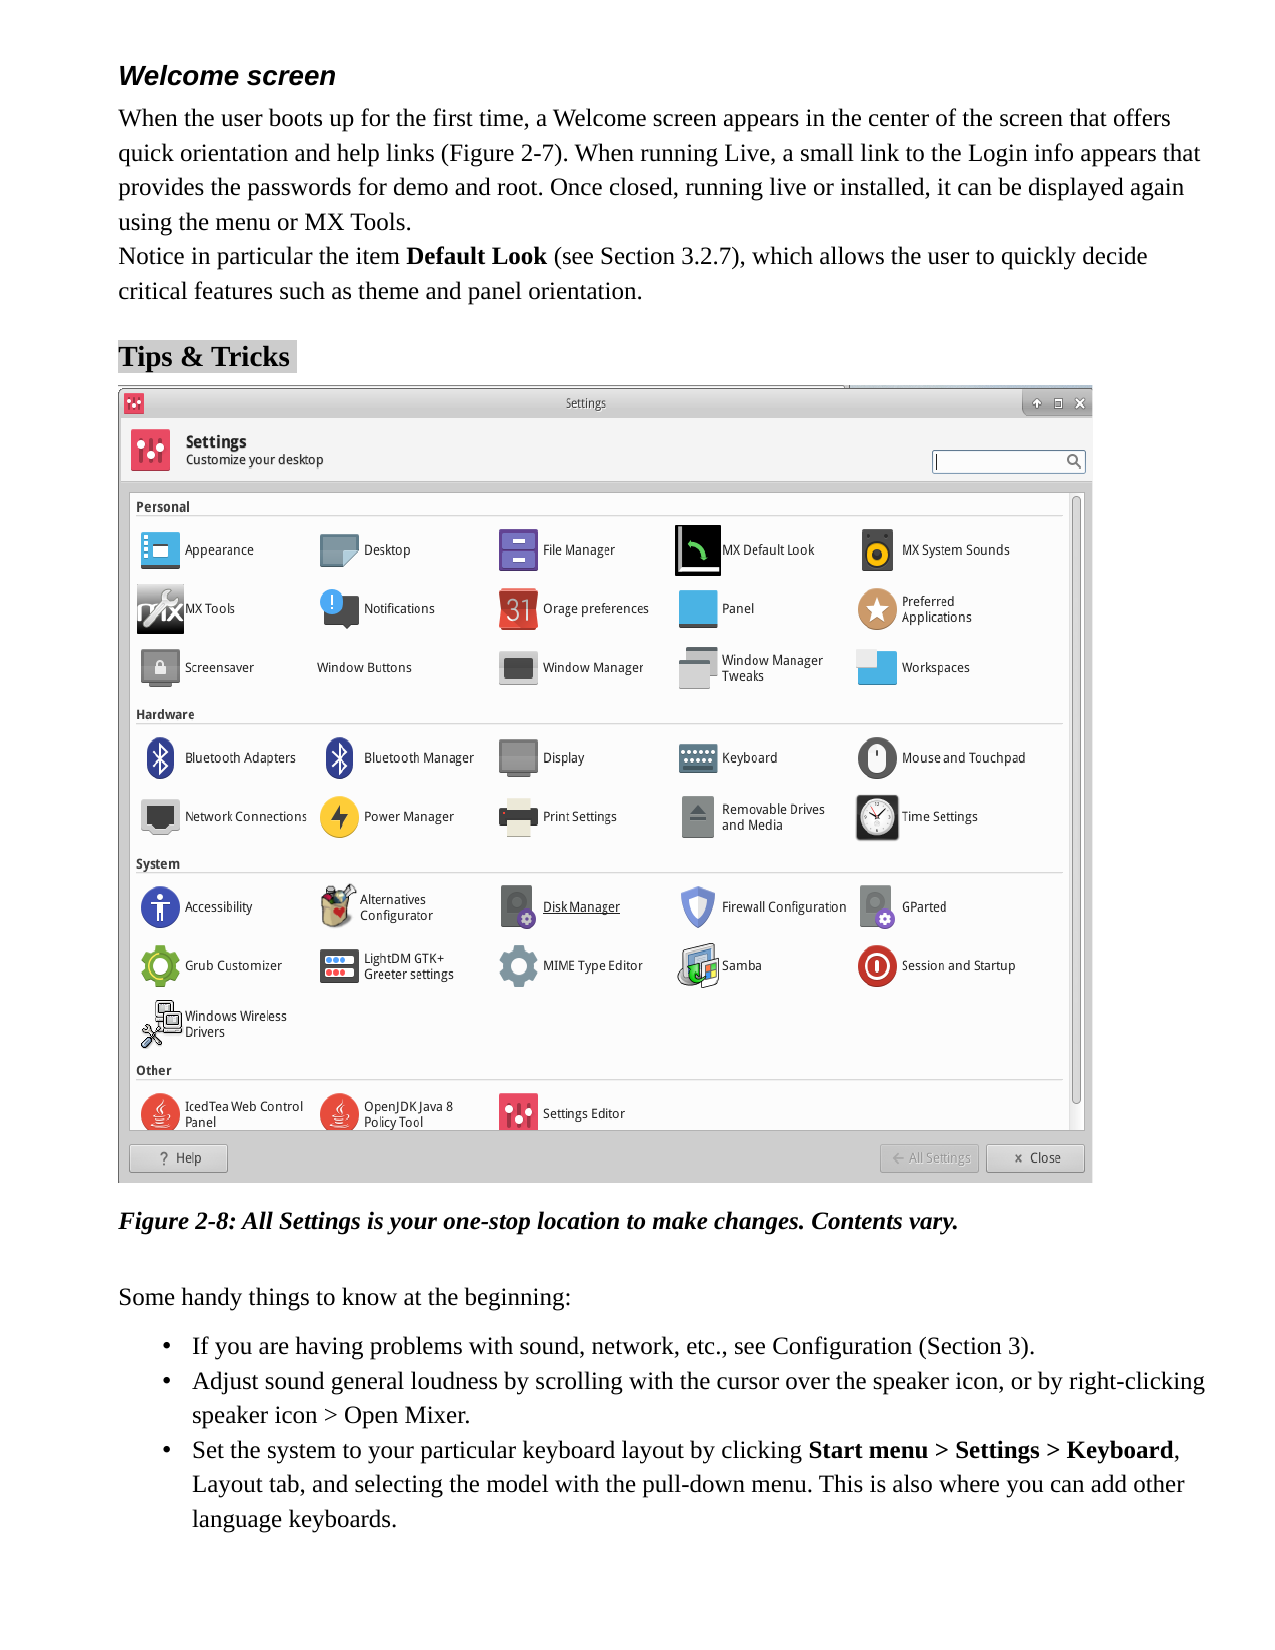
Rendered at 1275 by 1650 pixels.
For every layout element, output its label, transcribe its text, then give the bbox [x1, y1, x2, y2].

list Set the system to your particular keyboard layout by clicking Start menu > Settings > Keyboard, Layout tab, and selecting the model with the pull-down menu. This is also where you can add other language keyboards. [162, 1435, 1216, 1532]
text Notice in particular the item Default Look (see Section 3.2.7), which allows the user to quickly decide critical features such as theme and panel orientation. [118, 241, 1216, 304]
text Some handy things to know at the beginning: [118, 1282, 1216, 1311]
list If you are having problems with sound, network, etc., see Configuration (Section 3). [162, 1331, 1216, 1360]
list Adjust sound general loudness by scrolling with the cursor over the speaker icon, or by right-clicking speaker icon > Open Mixer. [162, 1366, 1216, 1429]
text When the user boots up for the first time, a Welcome screen appears in the center of the screen that offers quick orientation and help links (Figure 2-7). When running Live, a small link to the Login info appears that provides the passwords for demo and root. Once closed, running live or installed, it can be displayed again using the menu or MX Tools. [118, 103, 1216, 236]
picture [118, 385, 1093, 1183]
subtitle Tips & Tricks [118, 339, 1216, 373]
text Figure 2-8: All Settings is your one-stop location to make changes. Contents vary. [118, 1206, 1216, 1235]
subtitle Welcome screen [118, 59, 1216, 91]
